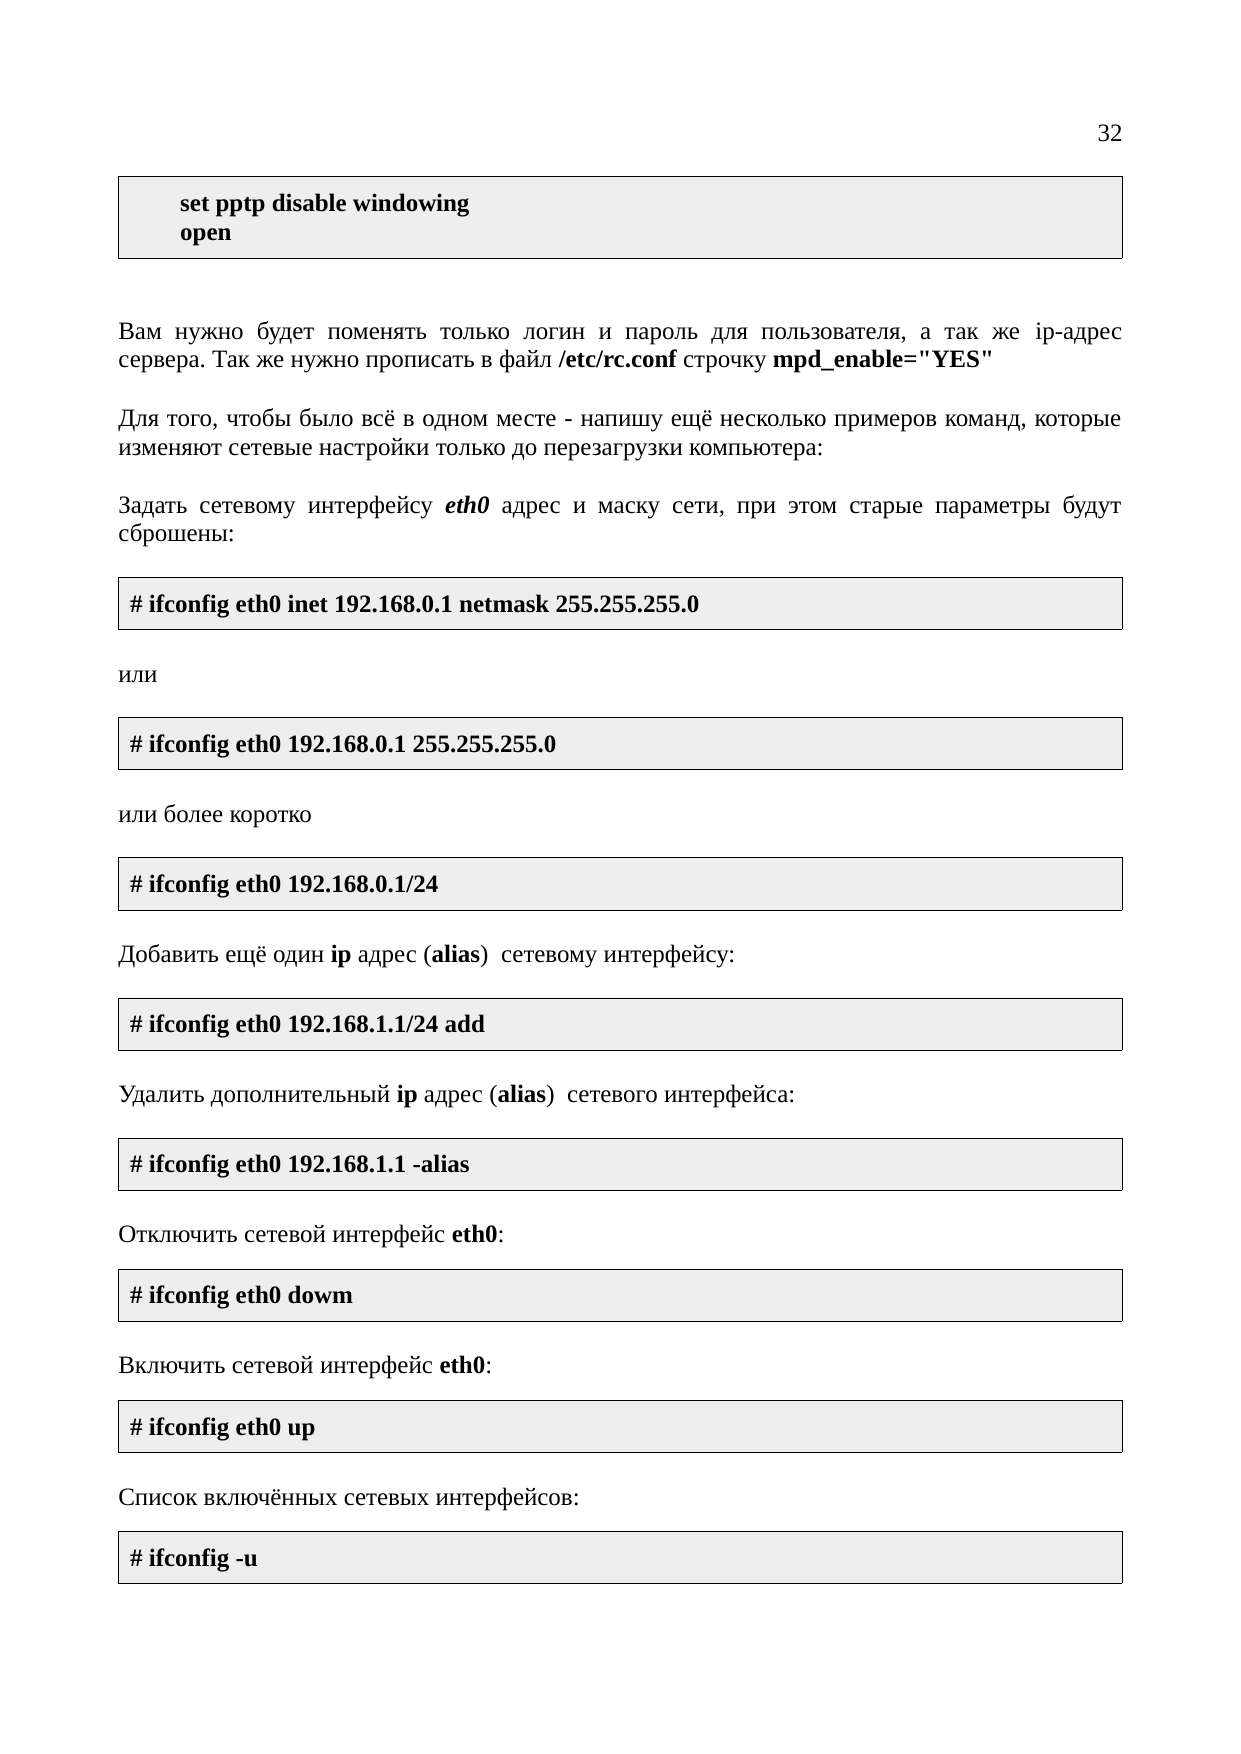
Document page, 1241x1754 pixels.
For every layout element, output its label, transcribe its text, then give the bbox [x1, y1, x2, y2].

text Вам нужно будет поменять только логин и пароль для пользователя, а так же ip-адрес сервера. Так же нужно прописать в файл /etc/rc.conf строчку mpd_enable="YES" [118, 316, 1122, 373]
text Включить сетевой интерфейс eth0: [118, 1351, 1122, 1379]
text # ifconfig eth0 up [119, 1401, 1122, 1452]
text open [119, 205, 1122, 258]
text Отключить сетевой интерфейс eth0: [118, 1219, 1122, 1248]
text Добавить ещё один ip адрес (alias) сетевому интерфейсу: [118, 939, 1122, 968]
text # ifconfig eth0 192.168.0.1 255.255.255.0 [119, 718, 1122, 769]
text Список включённых сетевых интерфейсов: [118, 1482, 1122, 1510]
text # ifconfig eth0 inet 192.168.0.1 netmask 255.255.255.0 [119, 578, 1122, 629]
text Удалить дополнительный ip адрес (alias) сетевого интерфейса: [118, 1079, 1122, 1108]
text # ifconfig eth0 dowm [119, 1270, 1122, 1321]
text или более коротко [118, 799, 1122, 828]
text # ifconfig eth0 192.168.1.1/24 add [119, 999, 1122, 1050]
text или [118, 659, 1122, 687]
text Задать сетевому интерфейсу eth0 адрес и маску сети, при этом старые параметры будут сброшены: [118, 490, 1122, 547]
text # ifconfig eth0 192.168.1.1 -alias [119, 1139, 1122, 1190]
text Для того, чтобы было всё в одном месте - напишу ещё несколько примеров команд, которые изменяют сетевые настройки только до перезагрузки компьютера: [118, 403, 1122, 460]
text set pptp disable windowing [119, 177, 1122, 205]
text # ifconfig -u [119, 1532, 1122, 1583]
text # ifconfig eth0 192.168.0.1/24 [119, 858, 1122, 910]
